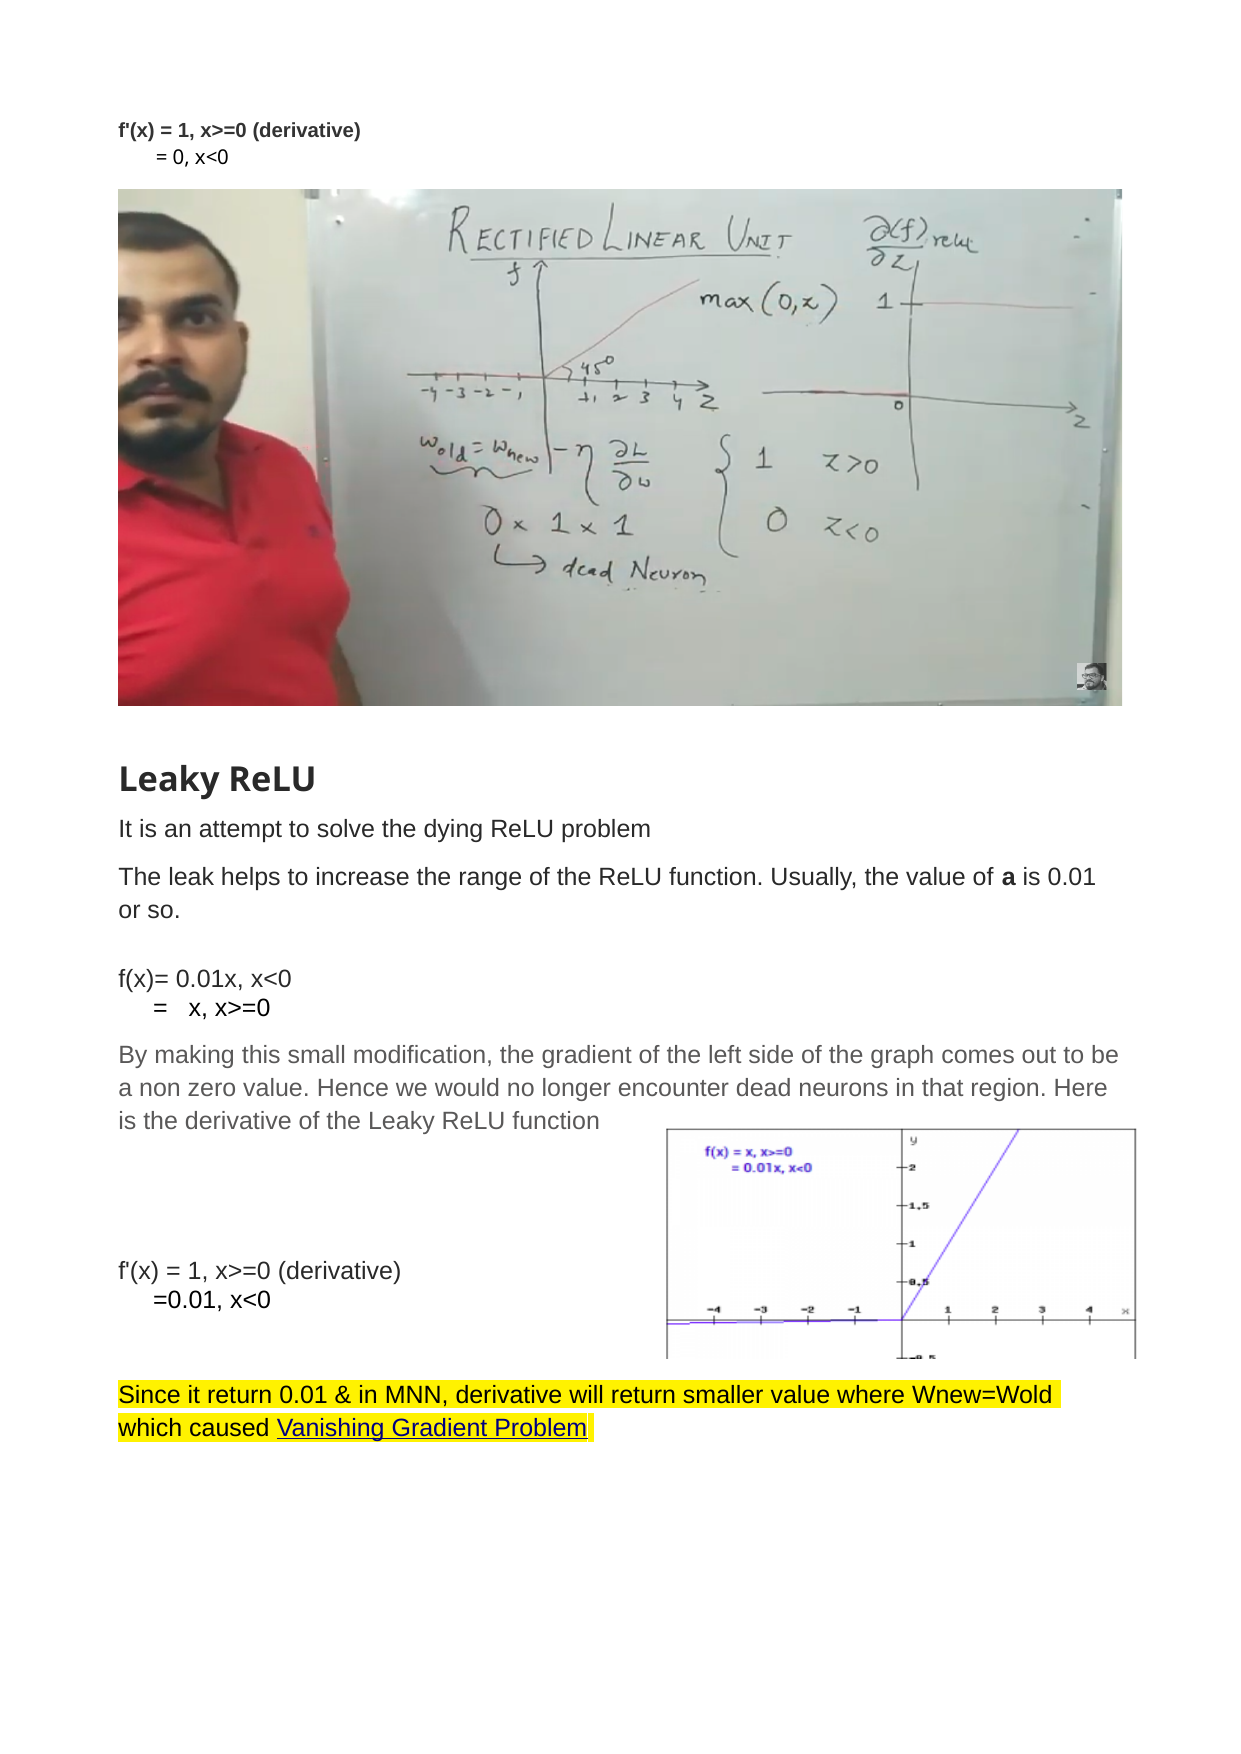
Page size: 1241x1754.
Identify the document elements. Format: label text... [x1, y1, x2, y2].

text By making this small modification, the gradient of the left side of the graph comes out to be a non zero value. Hence we would no longer encounter dead neurons in that region. Here is the derivative of the Leaky ReLU function [118, 1040, 1122, 1135]
text =0.01, x<0 [118, 1284, 665, 1313]
text The leak helps to increase the range of the ReLU function. Usually, the value of a is 0.01 or so. [118, 862, 1122, 924]
picture [118, 189, 1123, 706]
text f'(x) = 1, x>=0 (derivative) [118, 118, 1122, 141]
text It is an attempt to solve the dying ReLU problem [118, 814, 1122, 843]
text f'(x) = 1, x>=0 (derivative) [118, 1234, 665, 1284]
subtitle Leaky ReLU [118, 755, 1122, 802]
picture [665, 1125, 1141, 1359]
text Since it return 0.01 & in MNN, derivative will return smaller value where Wnew=Wold which caused Vanishing Gradient Problem [118, 1380, 1122, 1442]
text f(x)= 0.01x, x<0 [118, 943, 1122, 993]
text = x, x>=0 [118, 993, 1122, 1021]
text = 0, x<0 [118, 141, 1122, 171]
